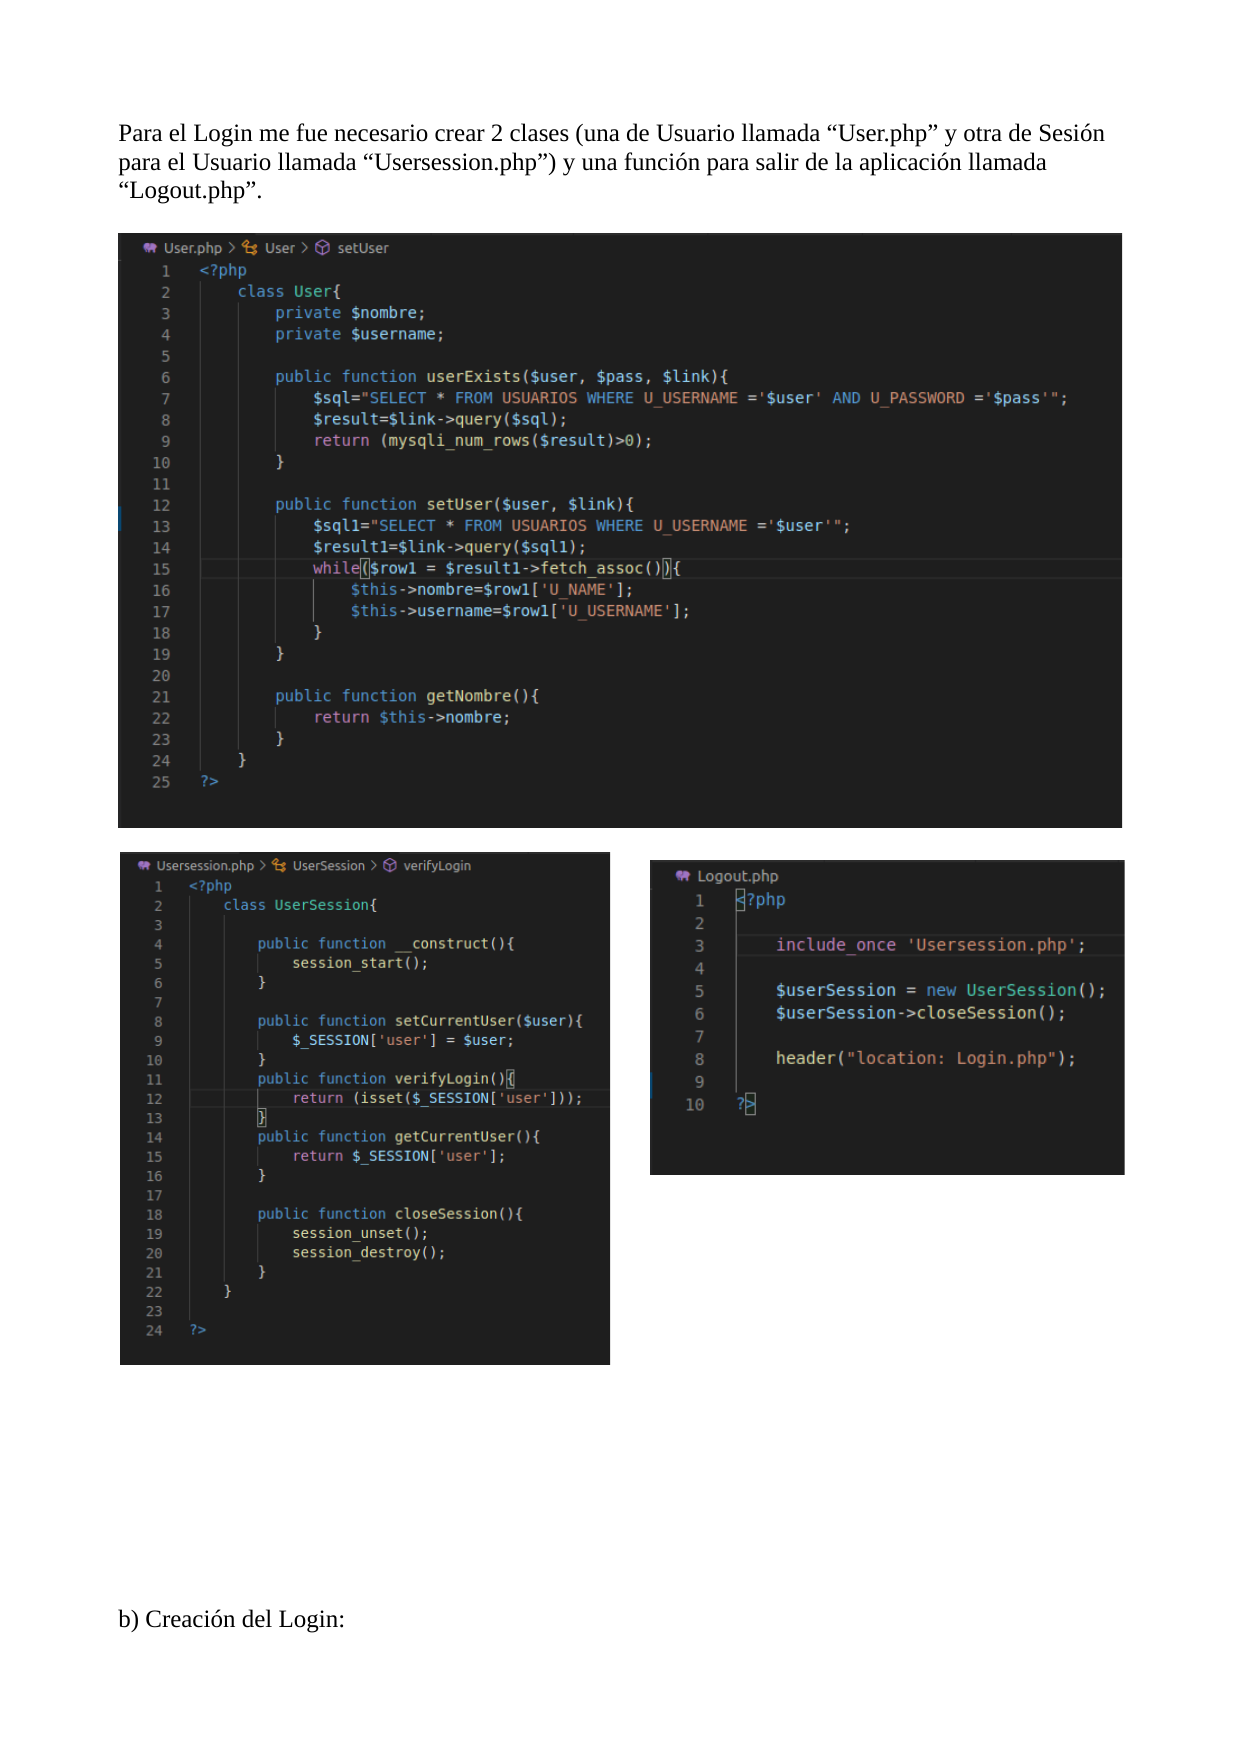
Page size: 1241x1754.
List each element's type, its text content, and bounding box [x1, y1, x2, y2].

picture [118, 233, 1123, 828]
text b) Creación del Login: [118, 1604, 1122, 1632]
picture [120, 852, 611, 1365]
picture [650, 860, 1125, 1175]
text Para el Login me fue necesario crear 2 clases (una de Usuario llamada “User.php” y otra de Sesión para el Usuario llamada “Usersession.php”) y una función para salir de la aplicación llamada “Logout.php”. [118, 118, 1122, 204]
